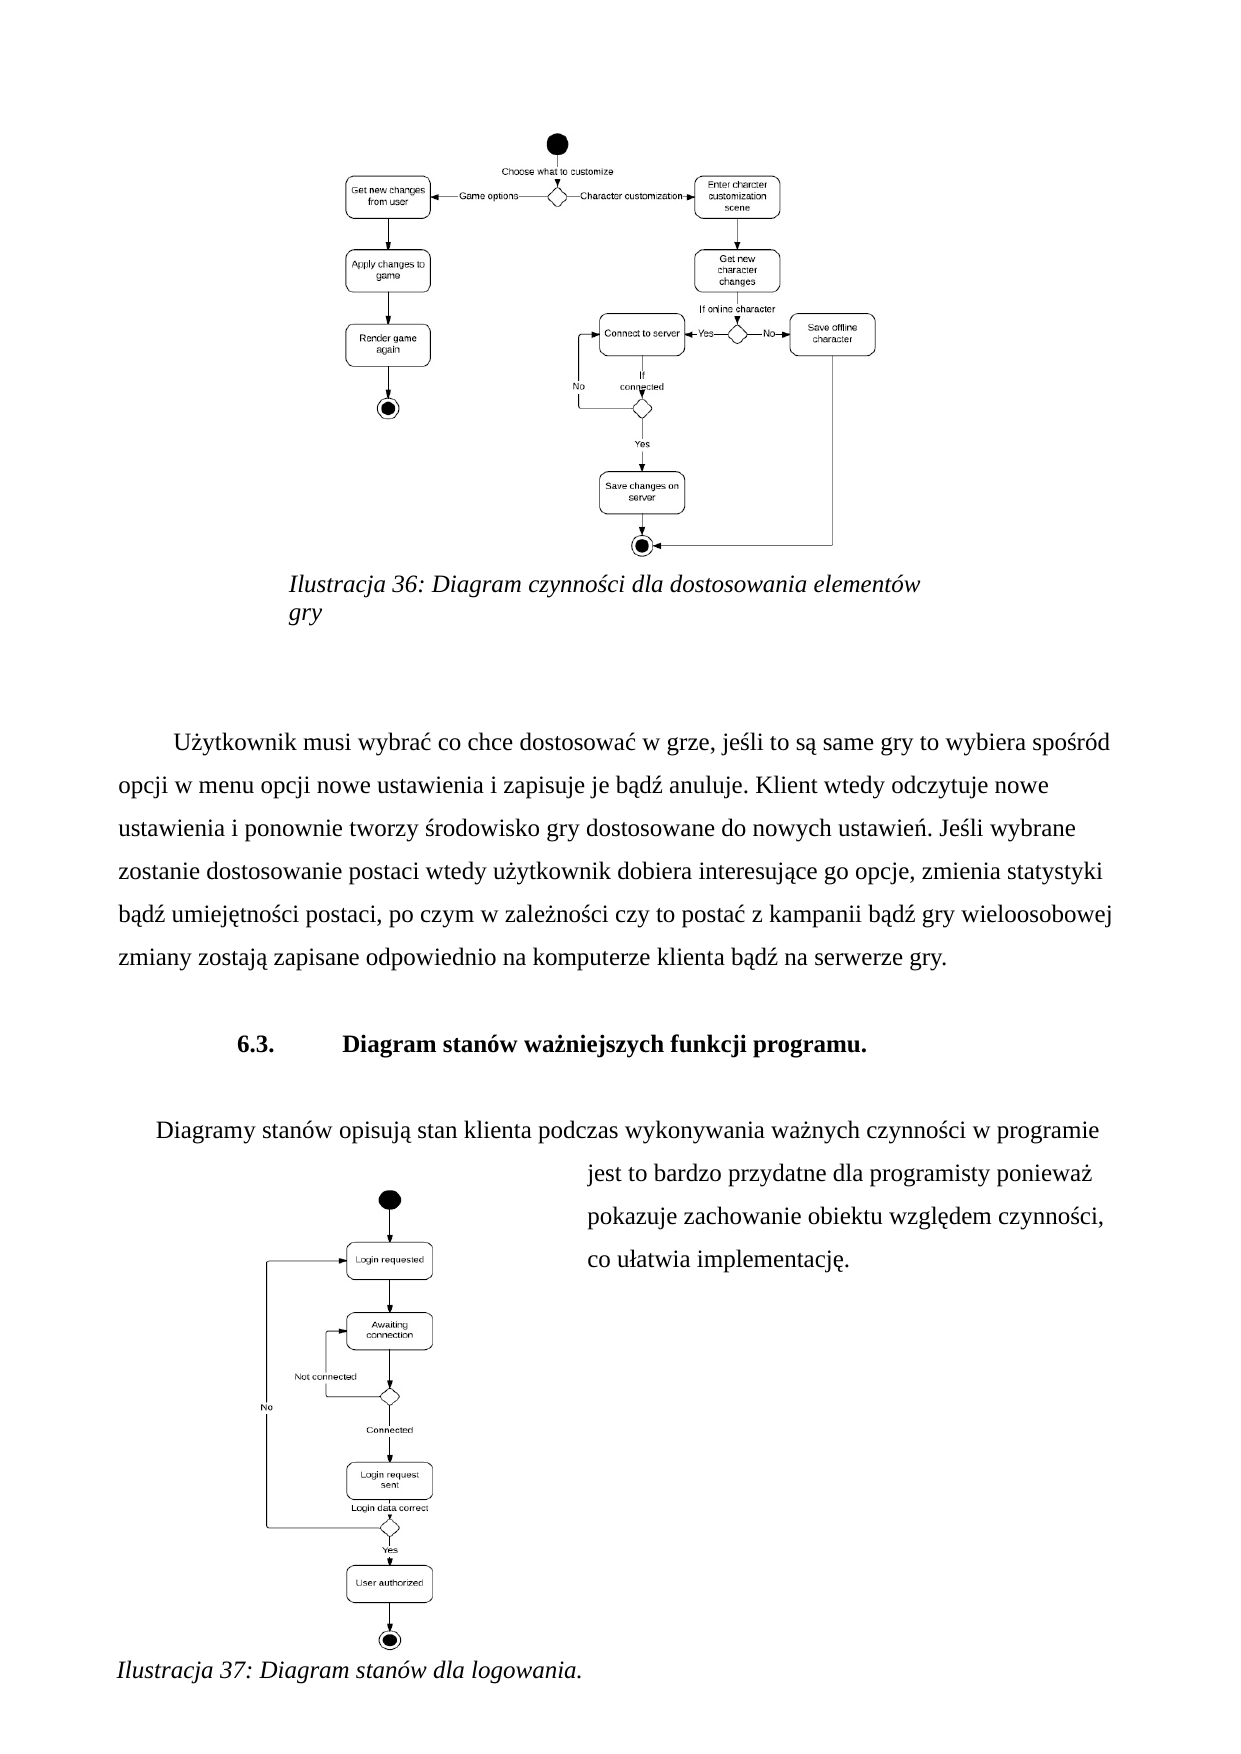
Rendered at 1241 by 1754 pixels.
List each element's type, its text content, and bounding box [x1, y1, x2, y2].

text Użytkownik musi wybrać co chce dostosować w grze, jeśli to są same gry to wybiera spośród opcji w menu opcji nowe ustawienia i zapisuje je bądź anuluje. Klient wtedy odczytuje nowe ustawienia i ponownie tworzy środowisko gry dostosowane do nowych ustawień. Jeśli wybrane zostanie dostosowanie postaci wtedy użytkownik dobiera interesujące go opcje, zmienia statystyki bądź umiejętności postaci, po czym w zależności czy to postać z kampanii bądź gry wieloosobowej zmiany zostają zapisane odpowiednio na komputerze klienta bądź na serwerze gry. [118, 727, 1122, 971]
text Diagramy stanów opisują stan klienta podczas wykonywania ważnych czynności w programie jest to bardzo przydatne dla programisty ponieważ pokazuje zachowanie obiektu względem czynności, co ułatwia implementację. [118, 1115, 1122, 1273]
list Diagram stanów ważniejszych funkcji programu. [231, 1029, 1122, 1057]
text Ilustracja 36: Diagram czynności dla dostosowania elementów gry [289, 125, 926, 626]
picture [250, 1177, 453, 1656]
text Ilustracja 37: Diagram stanów dla logowania. [116, 1190, 587, 1684]
picture [315, 112, 899, 569]
